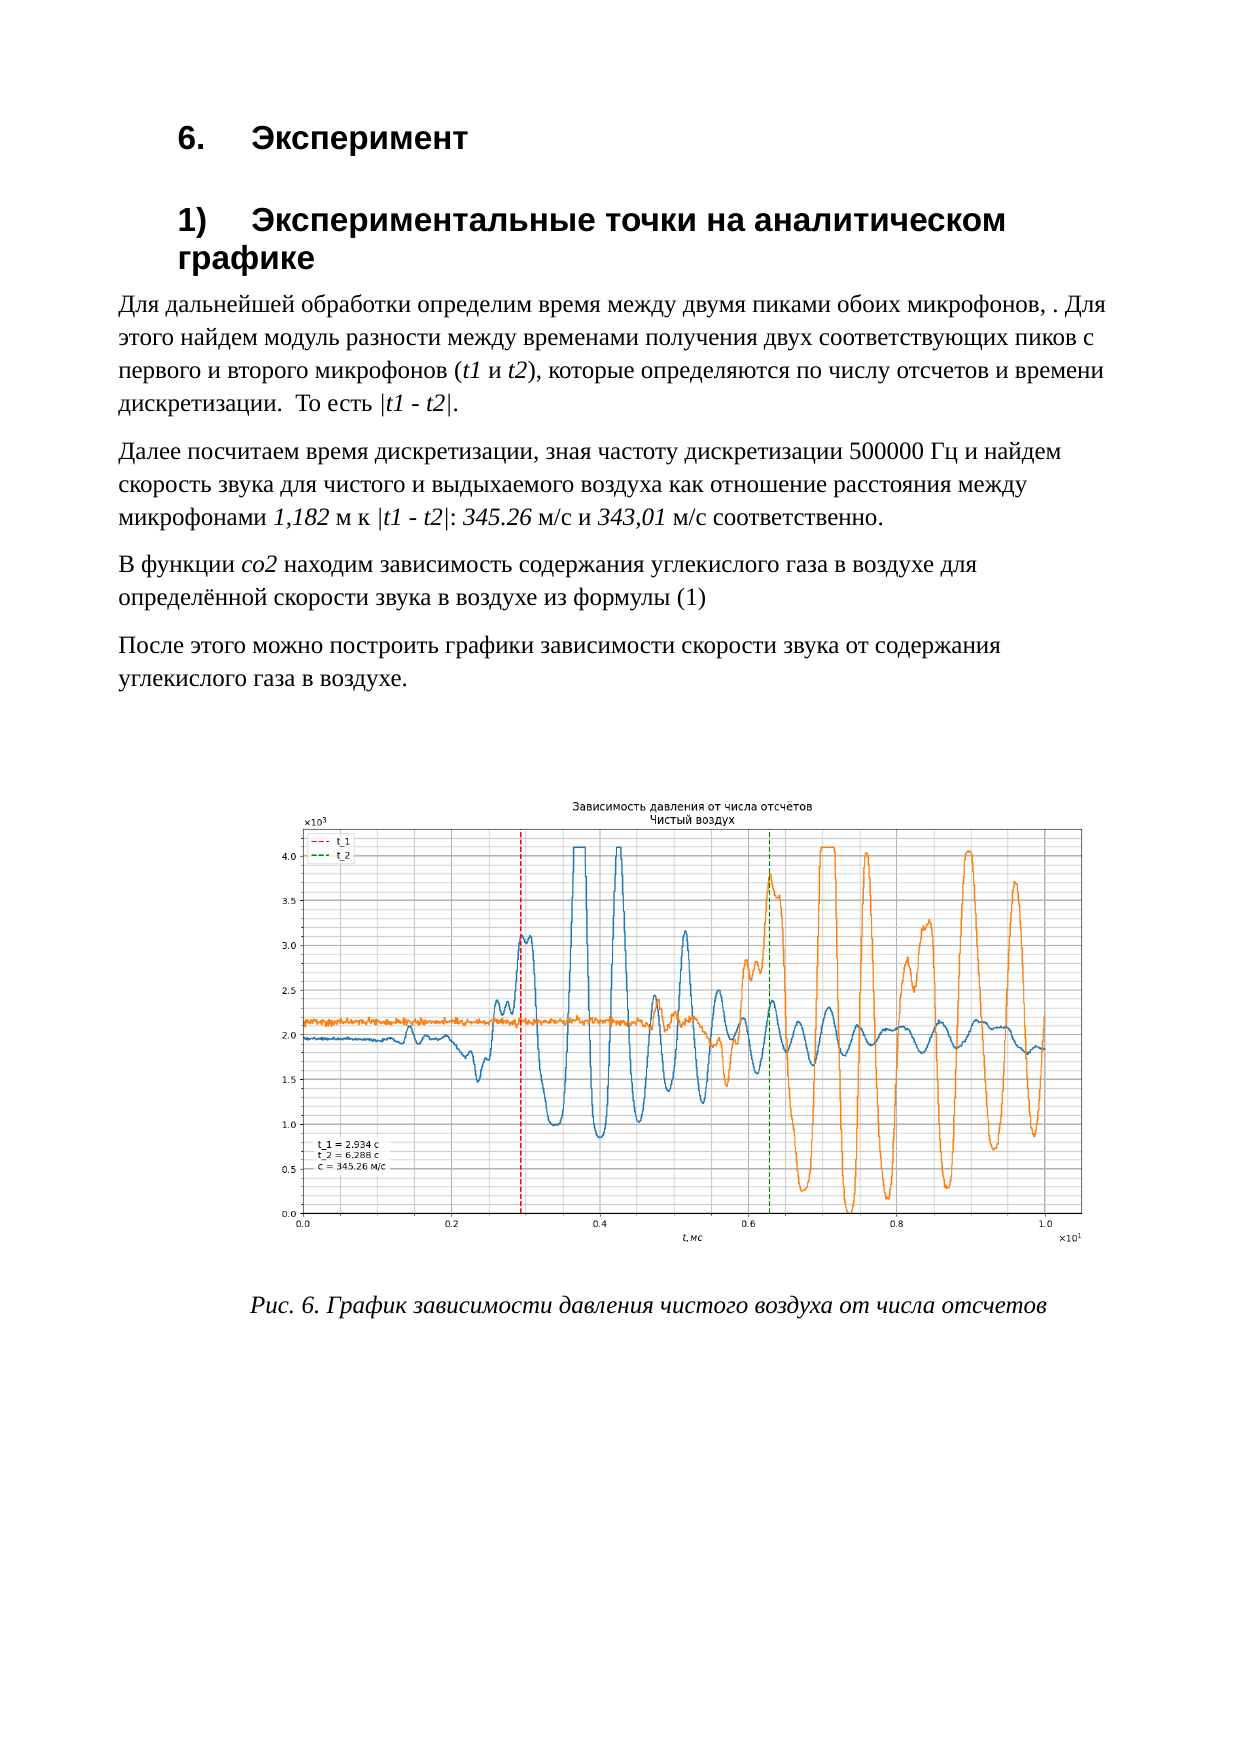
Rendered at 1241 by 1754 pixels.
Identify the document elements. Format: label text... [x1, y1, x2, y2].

text После этого можно построить графики зависимости скорости звука от содержания углекислого газа в воздухе. [118, 630, 1122, 692]
picture [177, 769, 1182, 1268]
text Далее посчитаем время дискретизации, зная частоту дискретизации 500000 Гц и найдем скорость звука для чистого и выдыхаемого воздуха как отношение расстояния между микрофонами 1,182 м к |t1 - t2|: 345.26 м/с и 343,01 м/с соответственно. [118, 436, 1122, 531]
subtitle Экспериментальные точки на аналитическом графике [177, 200, 1093, 277]
text Для дальнейшей обработки определим время между двумя пиками обоих микрофонов, . Для этого найдем модуль разности между временами получения двух соответствующих пиков с первого и второго микрофонов (t1 и t2), которые определяются по числу отсчетов и времени дискретизации. То есть |t1 - t2|. [118, 289, 1122, 417]
text Рис. 6. График зависимости давления чистого воздуха от числа отсчетов [177, 1290, 1122, 1318]
subtitle Эксперимент [177, 118, 1093, 157]
text В функции co2 находим зависимость содержания углекислого газа в воздухе для определённой скорости звука в воздухе из формулы (1) [118, 549, 1122, 611]
